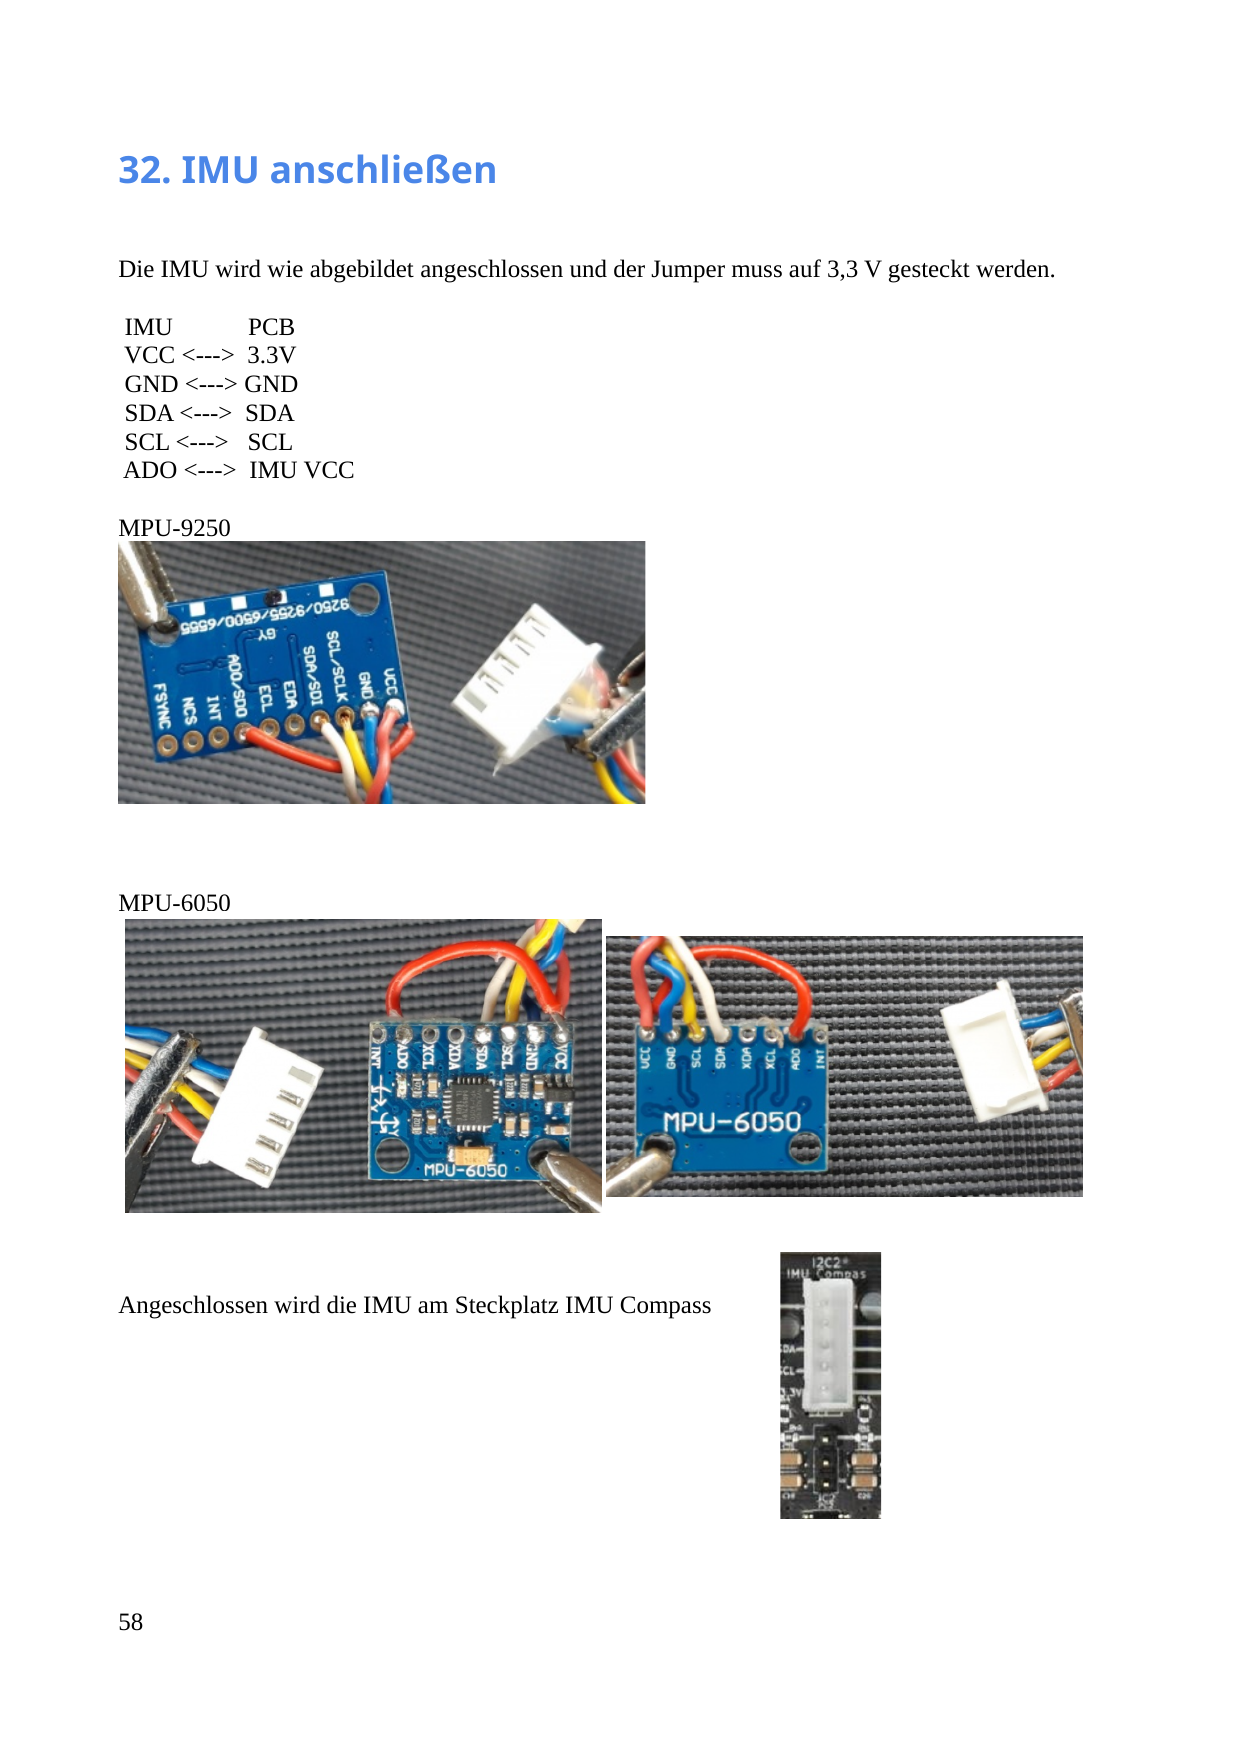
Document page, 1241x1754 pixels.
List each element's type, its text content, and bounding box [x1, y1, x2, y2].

text ADO <---> IMU VCC [118, 456, 1122, 484]
text GND <---> GND [118, 369, 1122, 398]
picture [118, 541, 646, 804]
text IMU PCB [118, 312, 1122, 341]
picture [117, 911, 1097, 1223]
text SDA <---> SDA [118, 398, 1122, 427]
text Die IMU wird wie abgebildet angeschlossen und der Jumper muss auf 3,3 V gesteckt werden. [118, 254, 1122, 283]
text VCC <---> 3.3V [118, 341, 1122, 369]
picture [780, 1251, 882, 1519]
text Angeschlossen wird die IMU am Steckplatz IMU Compass [118, 1290, 780, 1319]
text SCL <---> SCL [118, 427, 1122, 456]
text MPU-9250 [118, 513, 1122, 888]
text MPU-6050 [118, 888, 1122, 916]
text [882, 1290, 1122, 1319]
subtitle 32. IMU anschließen [118, 143, 1122, 194]
